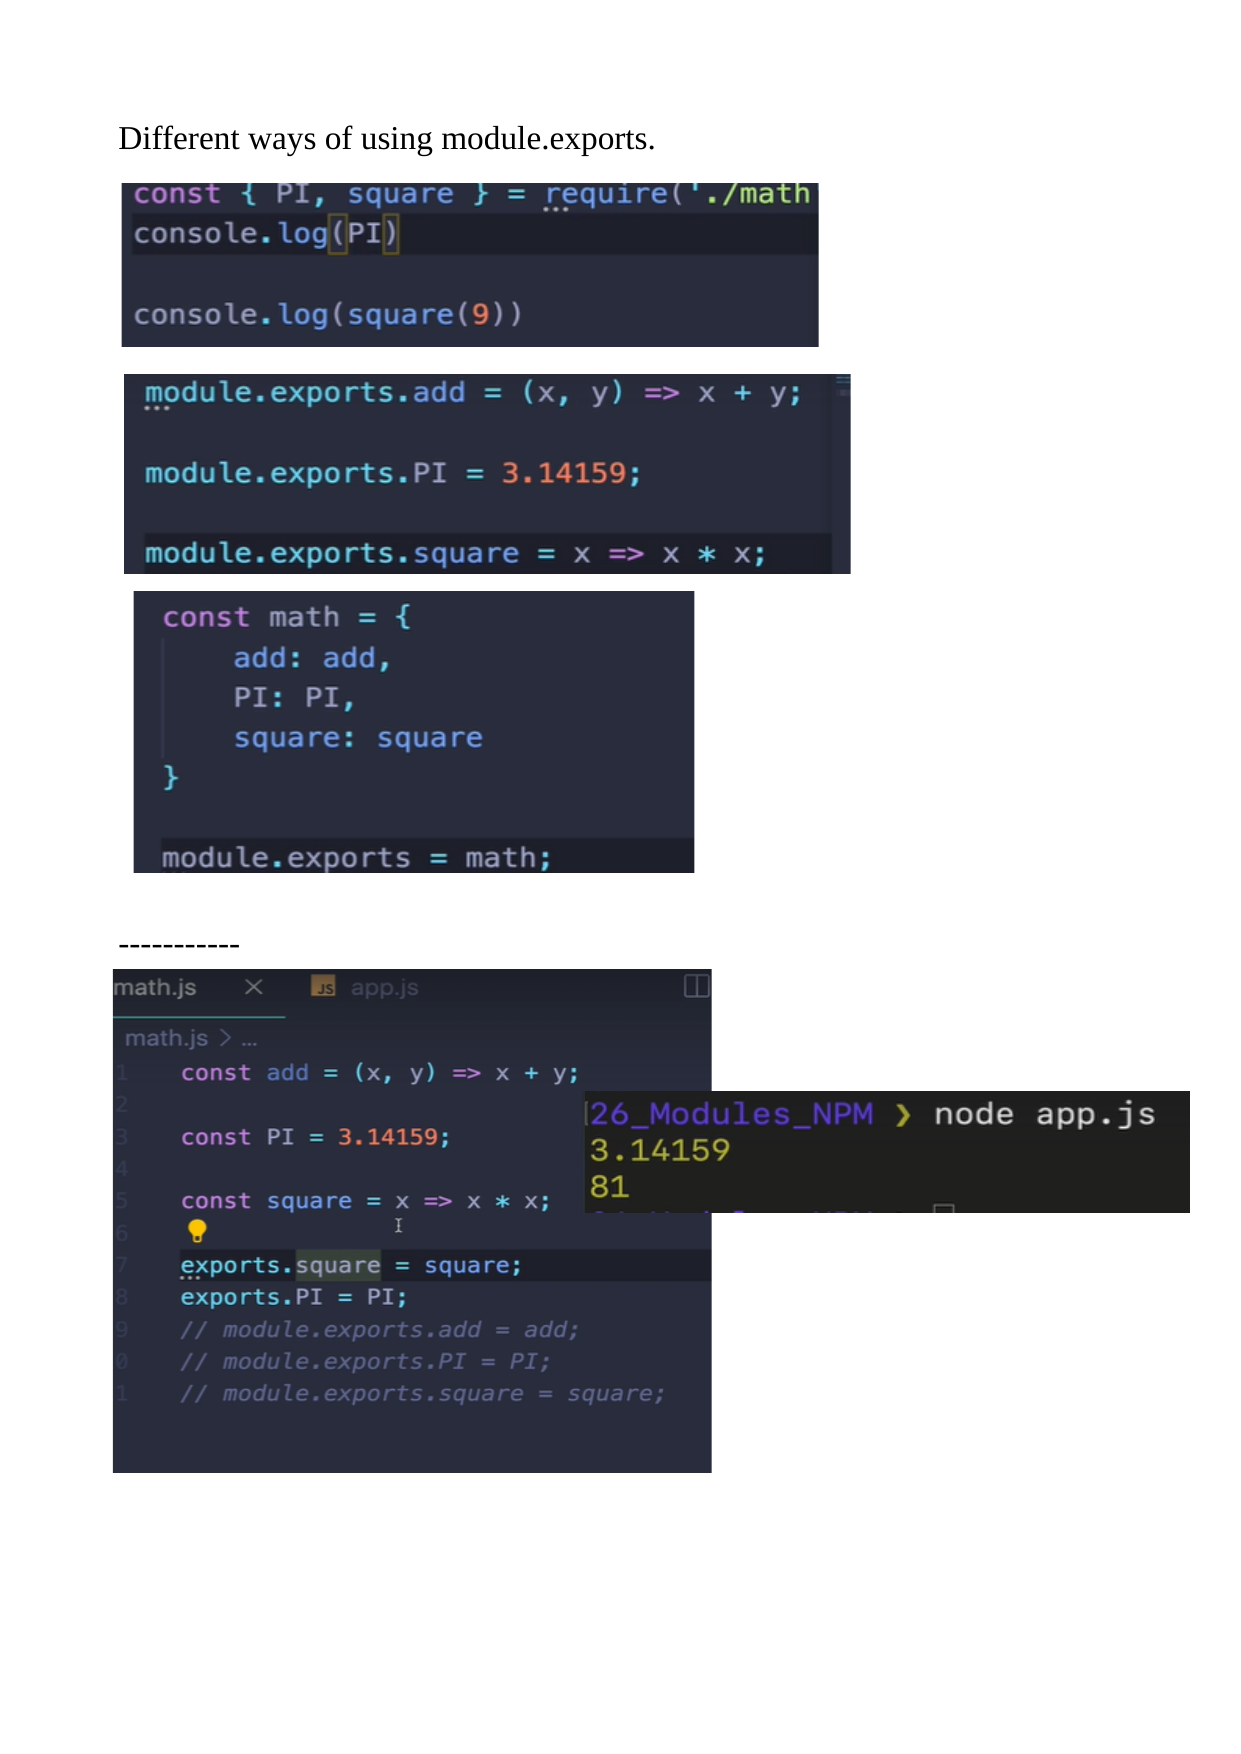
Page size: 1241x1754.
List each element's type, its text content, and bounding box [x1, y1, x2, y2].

picture [133, 591, 695, 873]
picture [112, 969, 1190, 1473]
text Different ways of using module.exports. [118, 118, 1122, 156]
picture [121, 183, 819, 347]
picture [124, 374, 851, 574]
text ----------- [118, 923, 1122, 961]
